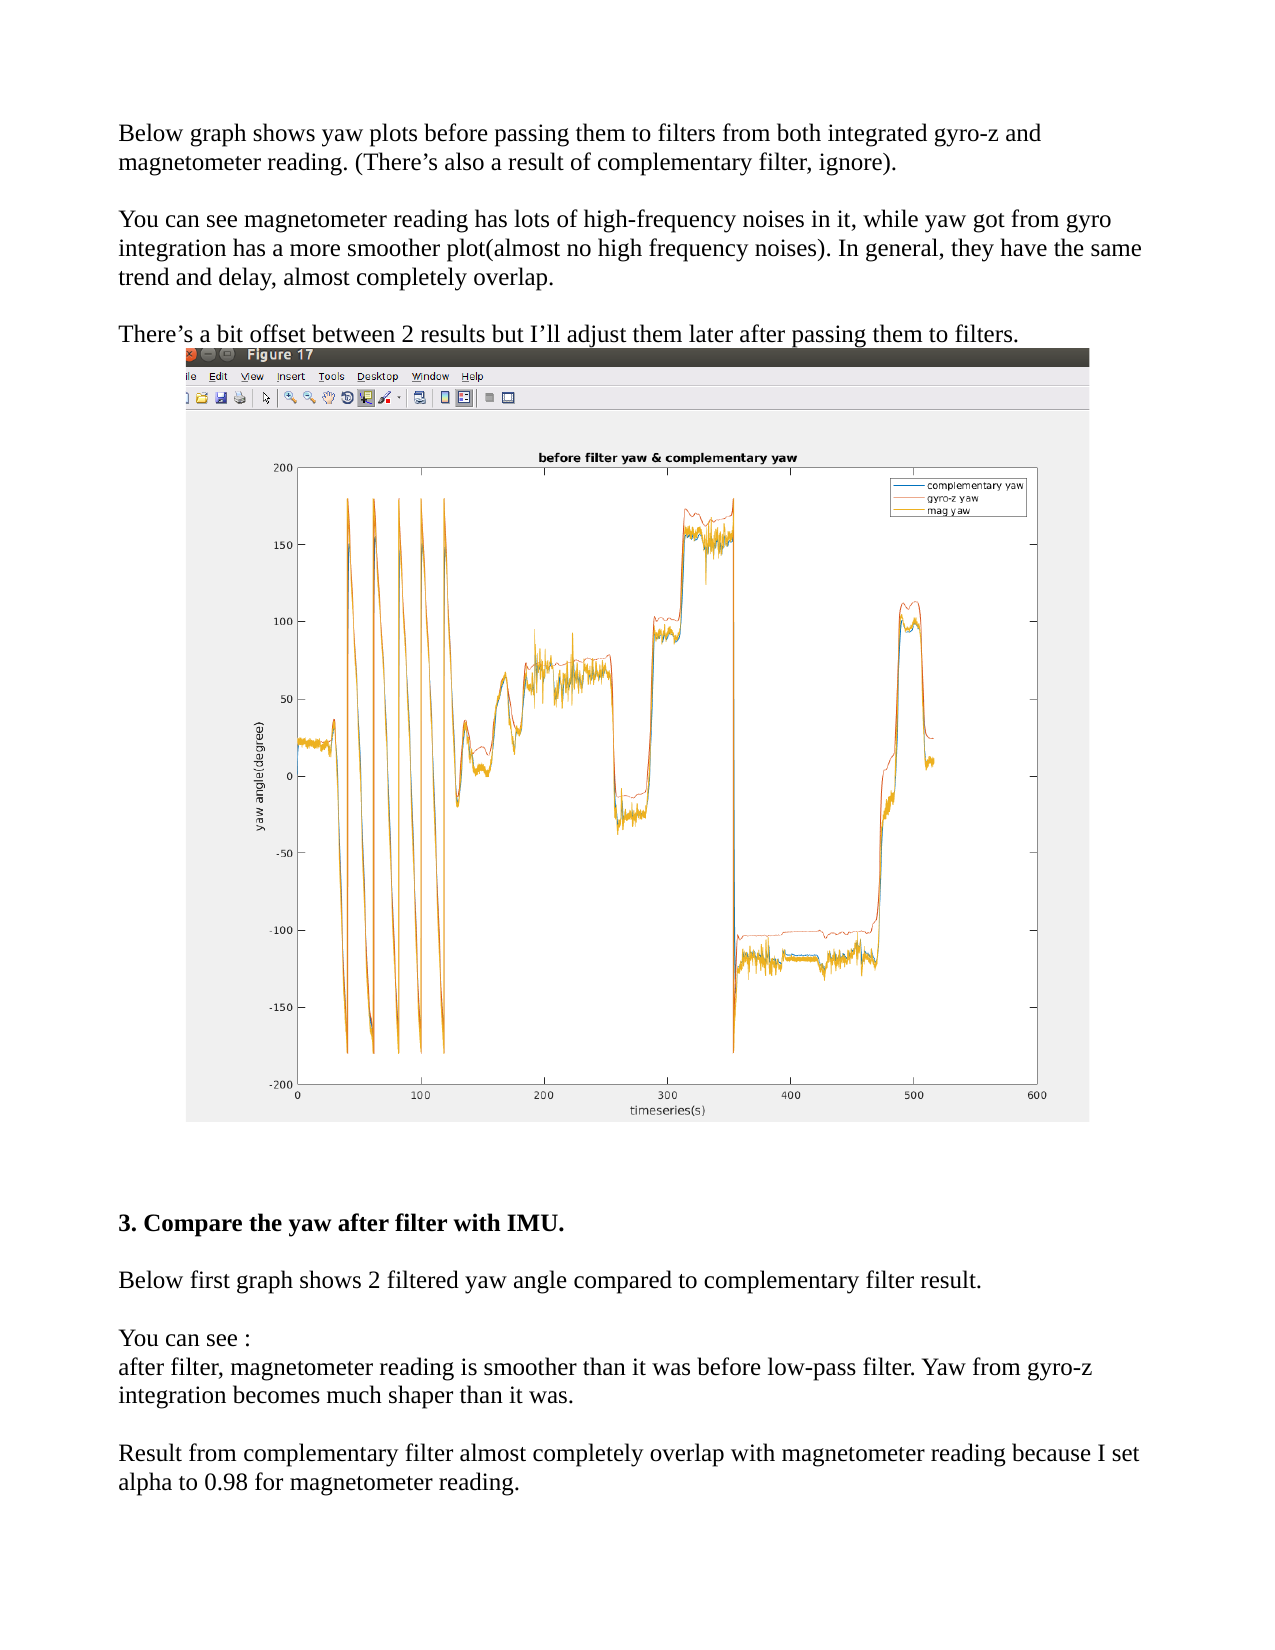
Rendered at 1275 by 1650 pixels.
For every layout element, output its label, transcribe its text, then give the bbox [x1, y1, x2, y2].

text You can see : [118, 1323, 1157, 1352]
text Below graph shows yaw plots before passing them to filters from both integrated gyro-z and magnetometer reading. (There’s also a result of complementary filter, ignore). [118, 118, 1157, 176]
text There’s a bit offset between 2 results but I’ll adjust them later after passing them to filters. [118, 319, 1157, 348]
text after filter, magnetometer reading is smoother than it was before low-pass filter. Yaw from gyro-z integration becomes much shaper than it was. [118, 1352, 1157, 1409]
picture [185, 348, 1090, 1122]
text 3. Compare the yaw after filter with IMU. [118, 1208, 1157, 1237]
text You can see magnetometer reading has lots of high-frequency noises in it, while yaw got from gyro integration has a more smoother plot(almost no high frequency noises). In general, they have the same trend and delay, almost completely overlap. [118, 204, 1157, 291]
text Result from complementary filter almost completely overlap with magnetometer reading because I set alpha to 0.98 for magnetometer reading. [118, 1438, 1157, 1495]
text Below first graph shows 2 filtered yaw angle compared to complementary filter result. [118, 1265, 1157, 1294]
